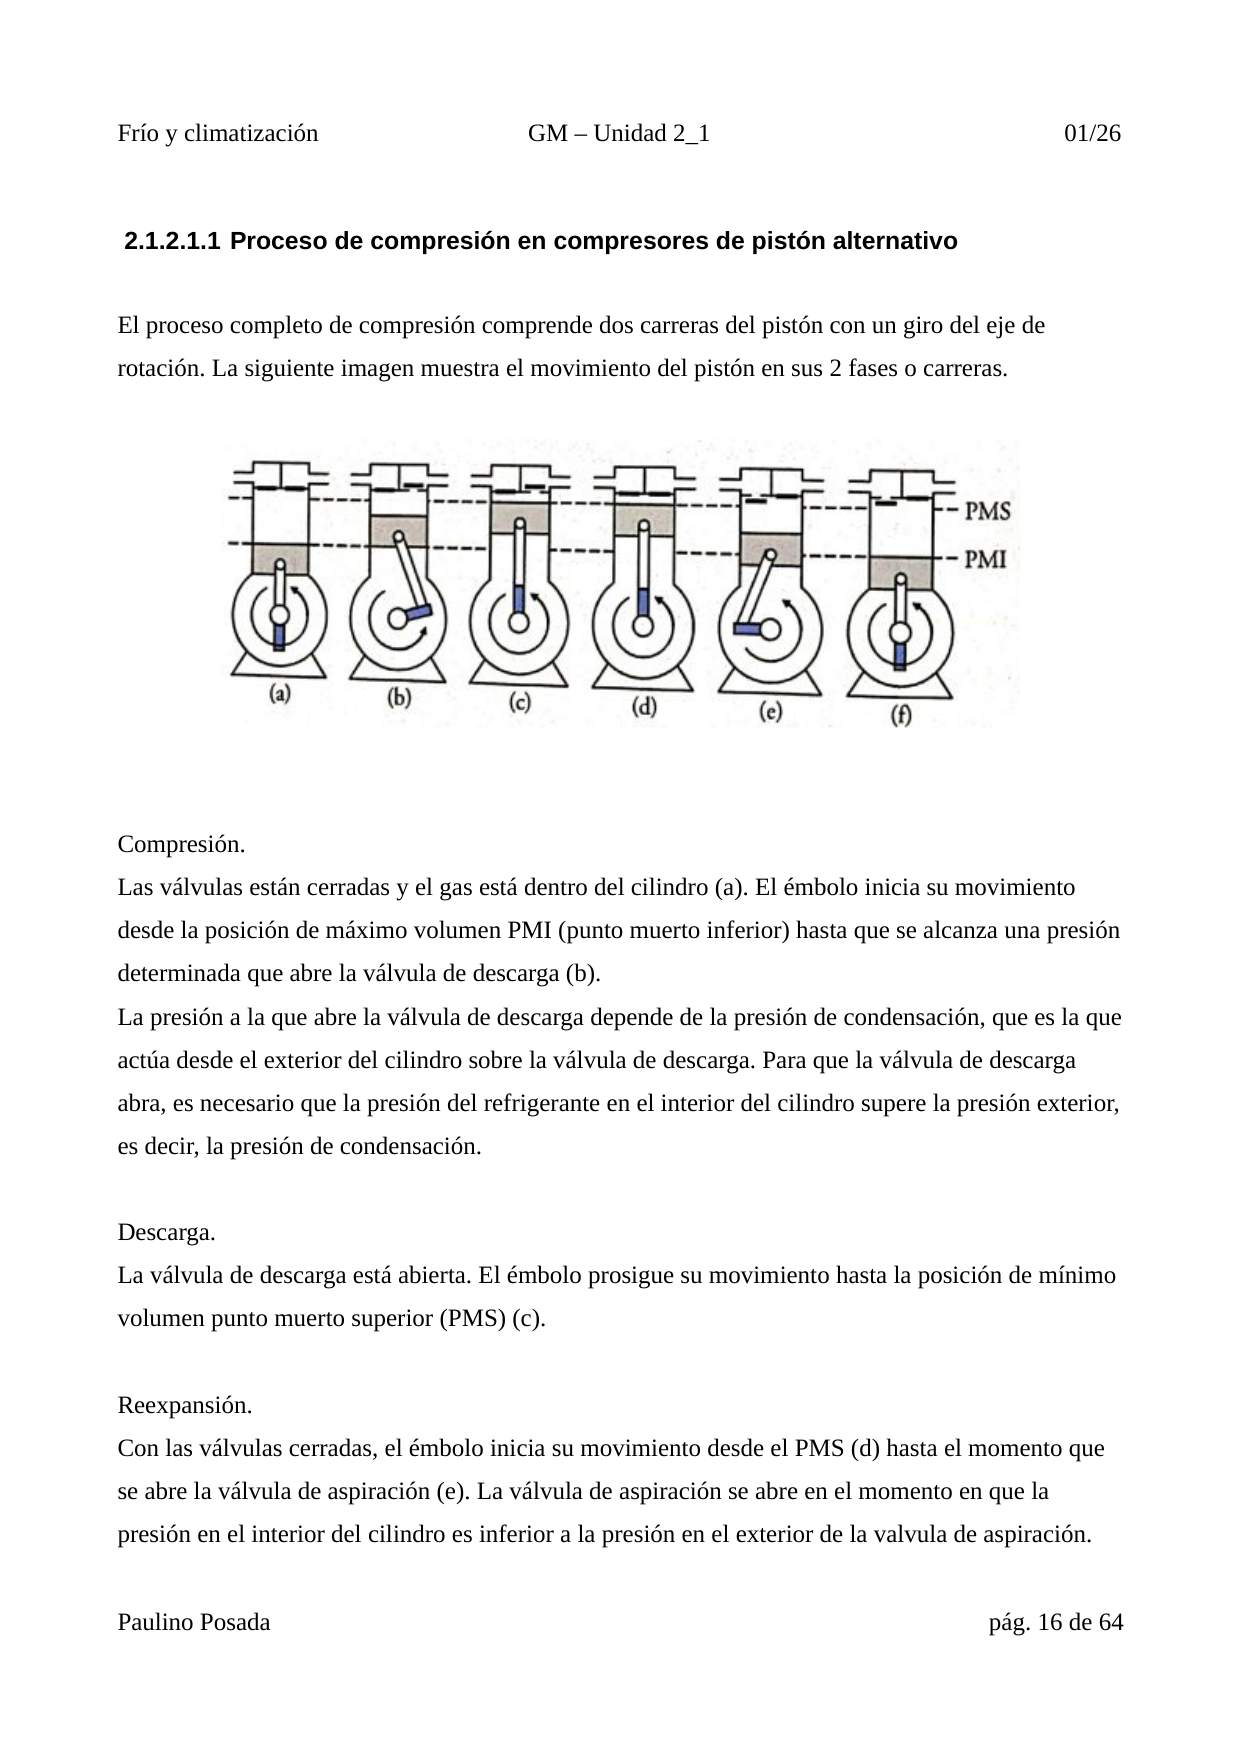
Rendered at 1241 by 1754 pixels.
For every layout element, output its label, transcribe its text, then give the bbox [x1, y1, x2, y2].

text El proceso completo de compresión comprende dos carreras del pistón con un giro del eje de rotación. La siguiente imagen muestra el movimiento del pistón en sus 2 fases o carreras. [117, 310, 1123, 382]
subtitle Proceso de compresión en compresores de pistón alternativo [117, 226, 1123, 254]
text Con las válvulas cerradas, el émbolo inicia su movimiento desde el PMS (d) hasta el momento que se abre la válvula de aspiración (e). La válvula de aspiración se abre en el momento en que la presión en el interior del cilindro es inferior a la presión en el exterior de la valvula de aspiración. [117, 1433, 1123, 1548]
text Las válvulas están cerradas y el gas está dentro del cilindro (a). El émbolo inicia su movimiento desde la posición de máximo volumen PMI (punto muerto inferior) hasta que se alcanza una presión determinada que abre la válvula de descarga (b). [117, 872, 1123, 987]
text La presión a la que abre la válvula de descarga depende de la presión de condensación, que es la que actúa desde el exterior del cilindro sobre la válvula de descarga. Para que la válvula de descarga abra, es necesario que la presión del refrigerante en el interior del cilindro supere la presión exterior, es decir, la presión de condensación. [117, 1002, 1123, 1160]
picture [220, 439, 1021, 729]
text Compresión. [117, 829, 1123, 858]
text Reexpansión. [117, 1390, 1123, 1418]
text Descarga. [117, 1217, 1123, 1246]
text La válvula de descarga está abierta. El émbolo prosigue su movimiento hasta la posición de mínimo volumen punto muerto superior (PMS) (c). [117, 1260, 1123, 1332]
